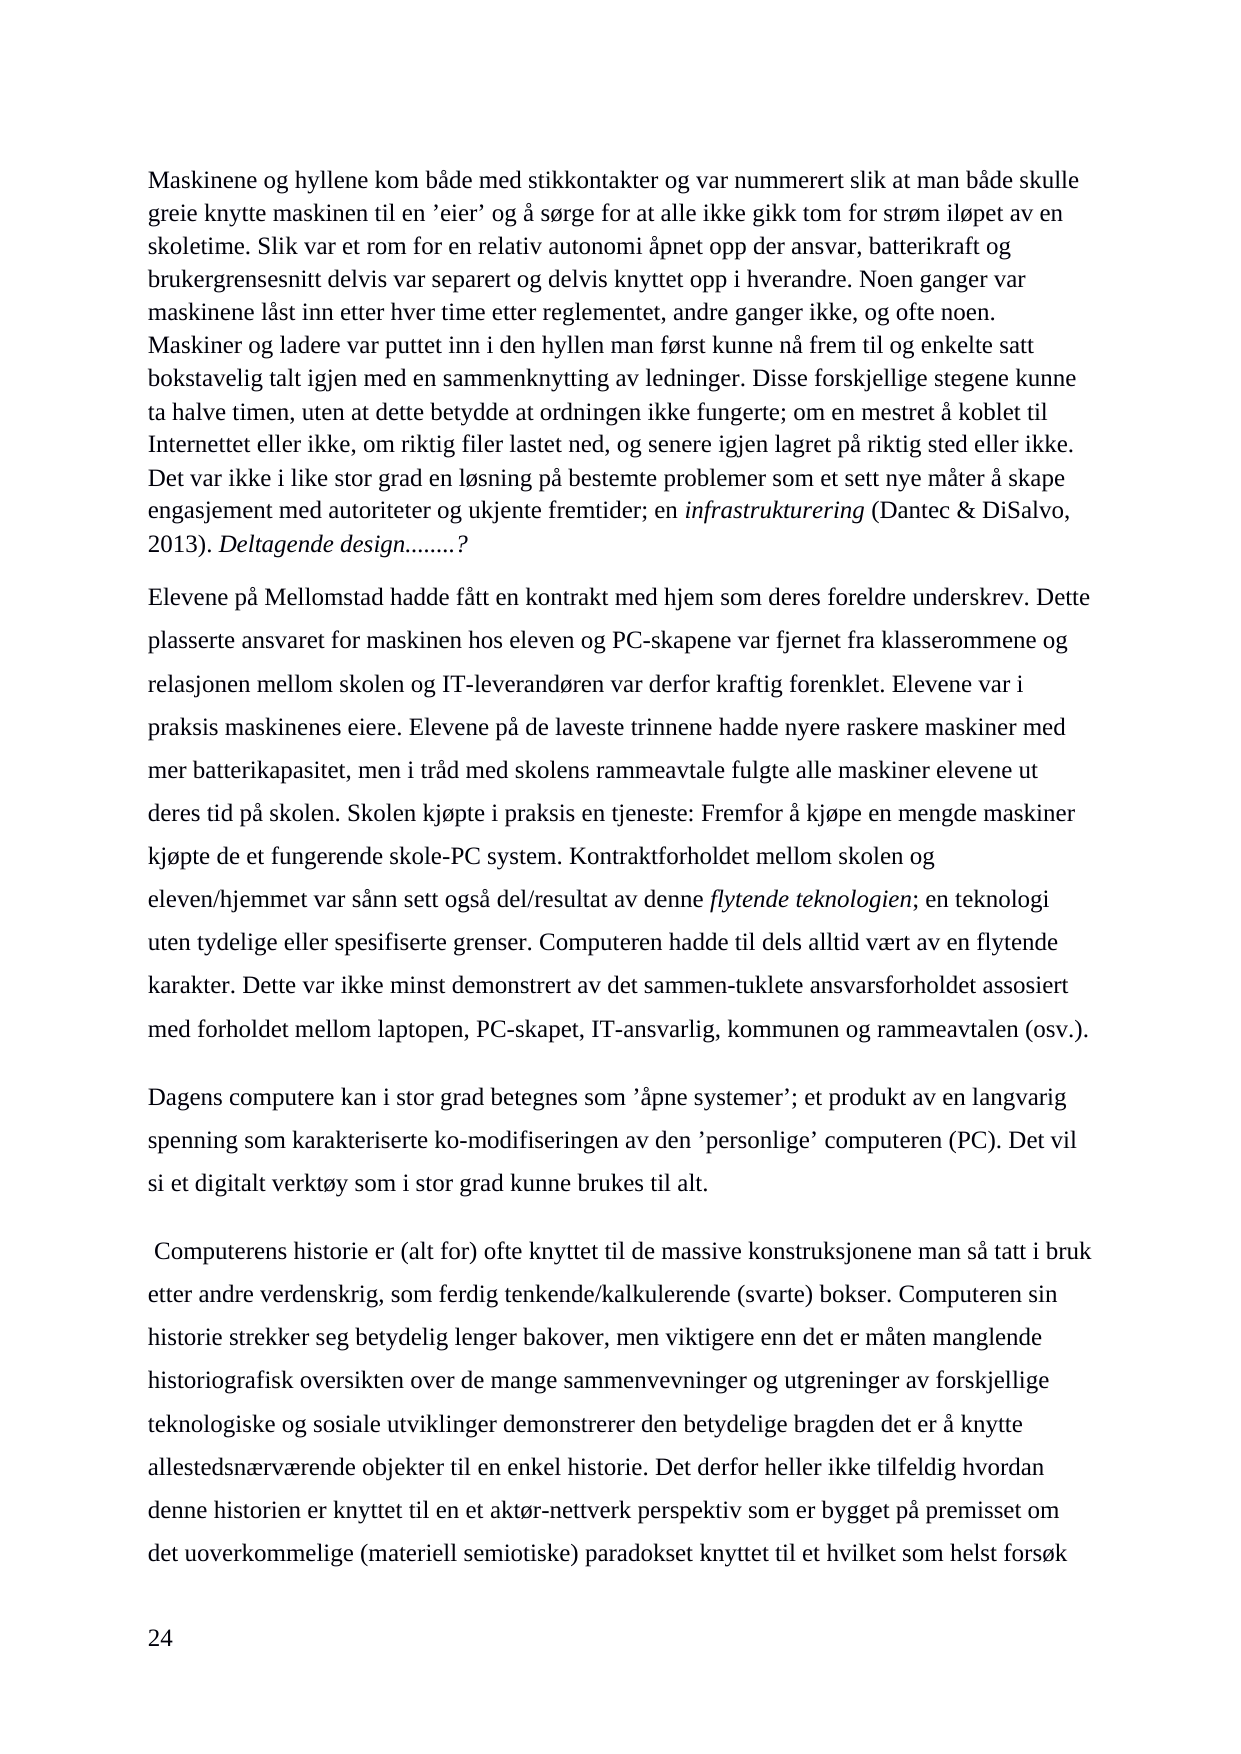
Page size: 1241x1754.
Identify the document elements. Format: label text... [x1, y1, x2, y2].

text Dagens computere kan i stor grad betegnes som ’åpne systemer’; et produkt av en langvarig spenning som karakteriserte ko-modifiseringen av den ’personlige’ computeren (PC). Det vil si et digitalt verktøy som i stor grad kunne brukes til alt. [148, 1082, 1092, 1197]
text Computerens historie er (alt for) ofte knyttet til de massive konstruksjonene man så tatt i bruk etter andre verdenskrig, som ferdig tenkende/kalkulerende (svarte) bokser. Computeren sin historie strekker seg betydelig lenger bakover, men viktigere enn det er måten manglende historiografisk oversikten over de mange sammenvevninger og utgreninger av forskjellige teknologiske og sosiale utviklinger demonstrerer den betydelige bragden det er å knytte allestedsnærværende objekter til en enkel historie. Det derfor heller ikke tilfeldig hvordan denne historien er knyttet til en et aktør-nettverk perspektiv som er bygget på premisset om det uoverkommelige (materiell semiotiske) paradokset knyttet til et hvilket som helst forsøk [148, 1236, 1092, 1567]
text Elevene på Mellomstad hadde fått en kontrakt med hjem som deres foreldre underskrev. Dette plasserte ansvaret for maskinen hos eleven og PC-skapene var fjernet fra klasserommene og relasjonen mellom skolen og IT-leverandøren var derfor kraftig forenklet. Elevene var i praksis maskinenes eiere. Elevene på de laveste trinnene hadde nyere raskere maskiner med mer batterikapasitet, men i tråd med skolens rammeavtale fulgte alle maskiner elevene ut deres tid på skolen. Skolen kjøpte i praksis en tjeneste: Fremfor å kjøpe en mengde maskiner kjøpte de et fungerende skole-PC system. Kontraktforholdet mellom skolen og eleven/hjemmet var sånn sett også del/resultat av denne flytende teknologien; en teknologi uten tydelige eller spesifiserte grenser. Computeren hadde til dels alltid vært av en flytende karakter. Dette var ikke minst demonstrert av det sammen-tuklete ansvarsforholdet assosiert med forholdet mellom laptopen, PC-skapet, IT-ansvarlig, kommunen og rammeavtalen (osv.). [148, 582, 1092, 1042]
text Maskinene og hyllene kom både med stikkontakter og var nummerert slik at man både skulle greie knytte maskinen til en ’eier’ og å sørge for at alle ikke gikk tom for strøm iløpet av en skoletime. Slik var et rom for en relativ autonomi åpnet opp der ansvar, batterikraft og brukergrensesnitt delvis var separert og delvis knyttet opp i hverandre. Noen ganger var maskinene låst inn etter hver time etter reglementet, andre ganger ikke, og ofte noen. Maskiner og ladere var puttet inn i den hyllen man først kunne nå frem til og enkelte satt bokstavelig talt igjen med en sammenknytting av ledninger. Disse forskjellige stegene kunne ta halve timen, uten at dette betydde at ordningen ikke fungerte; om en mestret å koblet til Internettet eller ikke, om riktig filer lastet ned, og senere igjen lagret på riktig sted eller ikke. Det var ikke i like stor grad en løsning på bestemte problemer som et sett nye måter å skape engasjement med autoriteter og ukjente fremtider; en infrastrukturering (Dantec & DiSalvo, 2013). Deltagende design........? [148, 165, 1092, 557]
